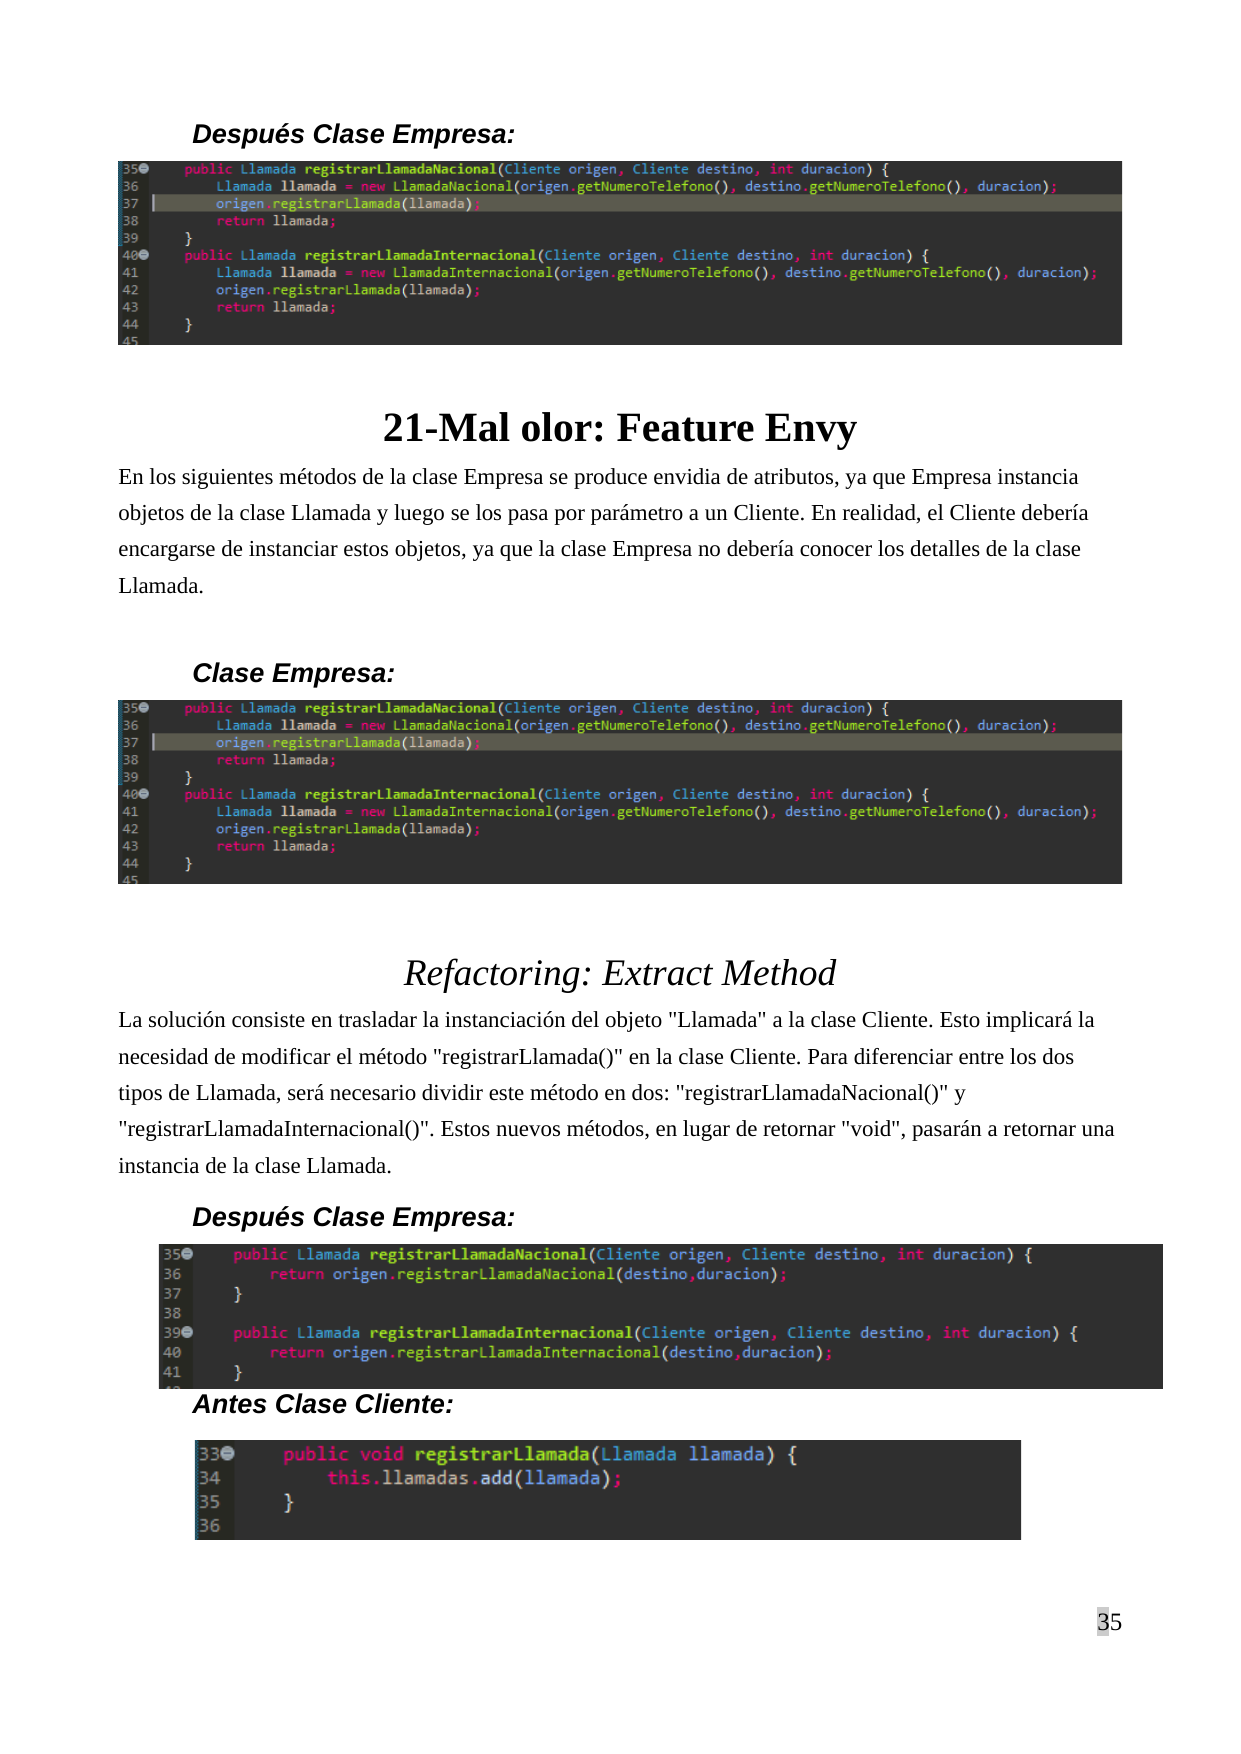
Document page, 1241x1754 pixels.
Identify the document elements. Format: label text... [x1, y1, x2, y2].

picture [118, 161, 1123, 345]
subtitle Clase Empresa: [118, 657, 1122, 688]
picture [118, 700, 1123, 884]
picture [194, 1440, 1022, 1540]
subtitle Antes Clase Cliente: [118, 1257, 1122, 1419]
text En los siguientes métodos de la clase Empresa se produce envidia de atributos, ya que Empresa instancia objetos de la clase Llamada y luego se los pasa por parámetro a un Cliente. En realidad, el Cliente debería encargarse de instanciar estos objetos, ya que la clase Empresa no debería conocer los detalles de la clase Llamada. [118, 463, 1122, 598]
subtitle Después Clase Empresa: [118, 118, 1122, 149]
subtitle Después Clase Empresa: [118, 1201, 1122, 1232]
picture [158, 1244, 1163, 1389]
text La solución consiste en trasladar la instanciación del objeto "Llamada" a la clase Cliente. Esto implicará la necesidad de modificar el método "registrarLlamada()" en la clase Cliente. Para diferenciar entre los dos tipos de Llamada, será necesario dividir este método en dos: "registrarLlamadaNacional()" y "registrarLlamadaInternacional()". Estos nuevos métodos, en lugar de retornar "void", pasarán a retornar una instancia de la clase Llamada. [118, 1006, 1122, 1178]
subtitle Refactoring: Extract Method [118, 951, 1122, 994]
subtitle 21-Mal olor: Feature Envy [118, 345, 1122, 450]
